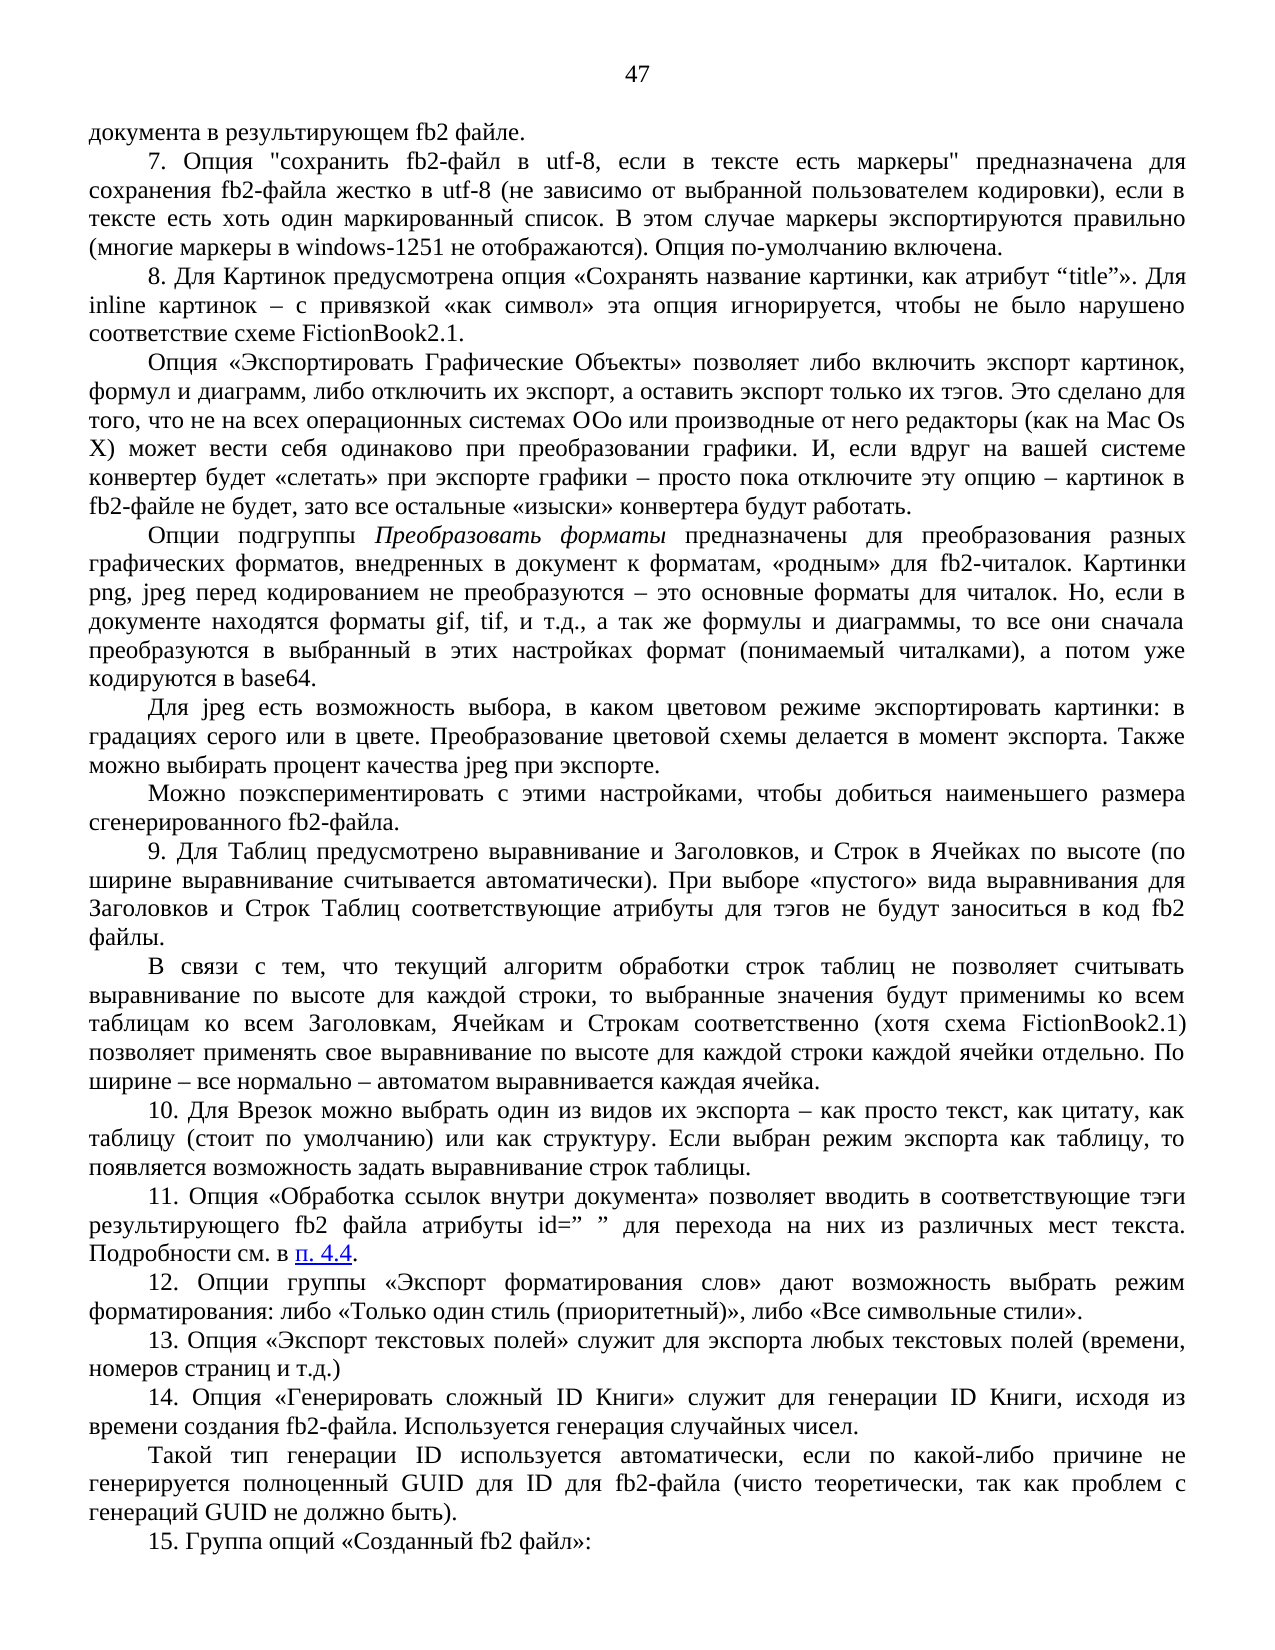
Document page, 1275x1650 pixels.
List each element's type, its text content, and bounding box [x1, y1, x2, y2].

text В связи с тем, что текущий алгоритм обработки строк таблиц не позволяет считывать выравнивание по высоте для каждой строки, то выбранные значения будут применимы ко всем таблицам ко всем Заголовкам, Ячейкам и Строкам соответственно (хотя схема FictionBook2.1) позволяет применять свое выравнивание по высоте для каждой строки каждой ячейки отдельно. По ширине – все нормально – автоматом выравнивается каждая ячейка. [89, 951, 1186, 1095]
text Для jpeg есть возможность выбора, в каком цветовом режиме экспортировать картинки: в градациях серого или в цвете. Преобразование цветовой схемы делается в момент экспорта. Также можно выбирать процент качества jpeg при экспорте. [89, 692, 1186, 778]
text 14. Опция «Генерировать сложный ID Книги» служит для генерации ID Книги, исходя из времени создания fb2-файла. Используется генерация случайных чисел. [89, 1382, 1186, 1440]
text документа в результирующем fb2 файле. [89, 117, 1186, 146]
text Можно поэкспериментировать с этими настройками, чтобы добиться наименьшего размера сгенерированного fb2-файла. [89, 778, 1186, 836]
text 15. Группа опций «Созданный fb2 файл»: [89, 1526, 1186, 1555]
text Опция «Экспортировать Графические Объекты» позволяет либо включить экспорт картинок, формул и диаграмм, либо отключить их экспорт, а оставить экспорт только их тэгов. Это сделано для того, что не на всех операционных системах OOo или производные от него редакторы (как на Mac Os X) может вести себя одинаково при преобразовании графики. И, если вдруг на вашей системе конвертер будет «слетать» при экспорте графики – просто пока отключите эту опцию – картинок в fb2-файле не будет, зато все остальные «изыски» конвертера будут работать. [89, 347, 1186, 520]
text 12. Опции группы «Экспорт форматирования слов» дают возможность выбрать режим форматирования: либо «Только один стиль (приоритетный)», либо «Все символьные стили». [89, 1267, 1186, 1325]
text Такой тип генерации ID используется автоматически, если по какой-либо причине не генерируется полноценный GUID для ID для fb2-файла (чисто теоретически, так как проблем с генераций GUID не должно быть). [89, 1440, 1186, 1526]
text 13. Опция «Экспорт текстовых полей» служит для экспорта любых текстовых полей (времени, номеров страниц и т.д.) [89, 1325, 1186, 1382]
text Опции подгруппы Преобразовать форматы предназначены для преобразования разных графических форматов, внедренных в документ к форматам, «родным» для fb2-читалок. Картинки png, jpeg перед кодированием не преобразуются – это основные форматы для читалок. Но, если в документе находятся форматы gif, tif, и т.д., а так же формулы и диаграммы, то все они сначала преобразуются в выбранный в этих настройках формат (понимаемый читалками), а потом уже кодируются в base64. [89, 520, 1186, 692]
text 9. Для Таблиц предусмотрено выравнивание и Заголовков, и Строк в Ячейках по высоте (по ширине выравнивание считывается автоматически). При выборе «пустого» вида выравнивания для Заголовков и Строк Таблиц соответствующие атрибуты для тэгов не будут заноситься в код fb2 файлы. [89, 836, 1186, 951]
text 10. Для Врезок можно выбрать один из видов их экспорта – как просто текст, как цитату, как таблицу (стоит по умолчанию) или как структуру. Если выбран режим экспорта как таблицу, то появляется возможность задать выравнивание строк таблицы. [89, 1095, 1186, 1181]
text 7. Опция "сохранить fb2-файл в utf-8, если в тексте есть маркеры" предназначена для сохранения fb2-файла жестко в utf-8 (не зависимо от выбранной пользователем кодировки), если в тексте есть хоть один маркированный список. В этом случае маркеры экспортируются правильно (многие маркеры в windows-1251 не отображаются). Опция по-умолчанию включена. [89, 146, 1186, 261]
text 8. Для Картинок предусмотрена опция «Сохранять название картинки, как атрибут “title”». Для inline картинок – с привязкой «как символ» эта опция игнорируется, чтобы не было нарушено соответствие схеме FictionBook2.1. [89, 261, 1186, 347]
text 11. Опция «Обработка ссылок внутри документа» позволяет вводить в соответствующие тэги результирующего fb2 файла атрибуты id=” ” для перехода на них из различных мест текста. Подробности см. в п. 4.4. [89, 1181, 1186, 1267]
